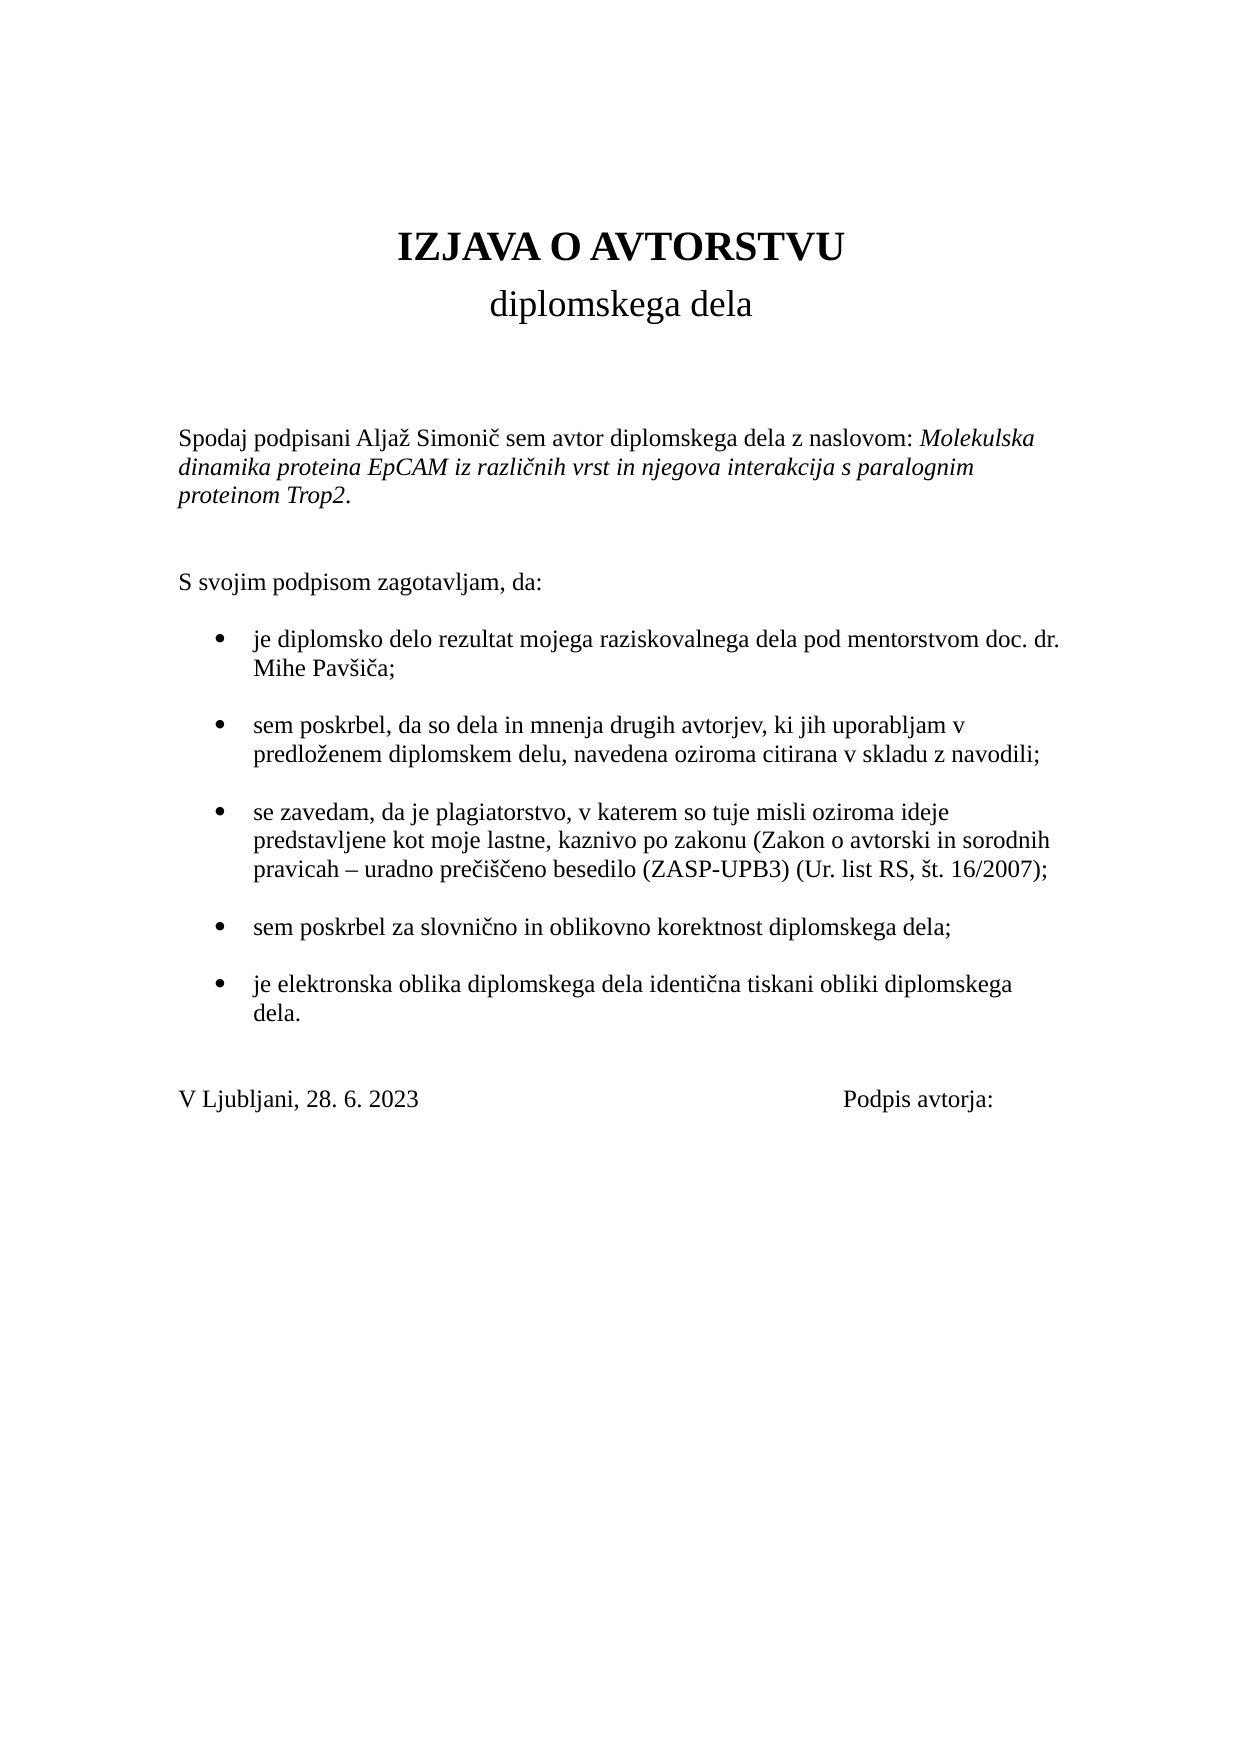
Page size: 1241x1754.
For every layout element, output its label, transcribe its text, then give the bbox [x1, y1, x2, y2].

text diplomskega dela [178, 282, 1064, 325]
list sem poskrbel za slovnično in oblikovno korektnost diplomskega dela; [216, 912, 1064, 941]
list je diplomsko delo rezultat mojega raziskovalnega dela pod mentorstvom doc. dr. Mihe Pavšiča; [216, 624, 1064, 682]
list je elektronska oblika diplomskega dela identična tiskani obliki diplomskega dela. [216, 969, 1064, 1027]
text IZJAVA O AVTORSTVU [178, 221, 1064, 269]
list se zavedam, da je plagiatorstvo, v katerem so tuje misli oziroma ideje predstavljene kot moje lastne, kaznivo po zakonu (Zakon o avtorski in sorodnih pravicah – uradno prečiščeno besedilo (ZASP-UPB3) (Ur. list RS, št. 16/2007); [216, 797, 1064, 883]
text V Ljubljani, 28. 6. 2023 Podpis avtorja: [178, 1084, 1064, 1113]
text S svojim podpisom zagotavljam, da: [178, 567, 1064, 596]
list sem poskrbel, da so dela in mnenja drugih avtorjev, ki jih uporabljam v predloženem diplomskem delu, navedena oziroma citirana v skladu z navodili; [216, 711, 1064, 768]
text Spodaj podpisani Aljaž Simonič sem avtor diplomskega dela z naslovom: Molekulska dinamika proteina EpCAM iz različnih vrst in njegova interakcija s paralognim proteinom Trop2. [178, 423, 1064, 509]
